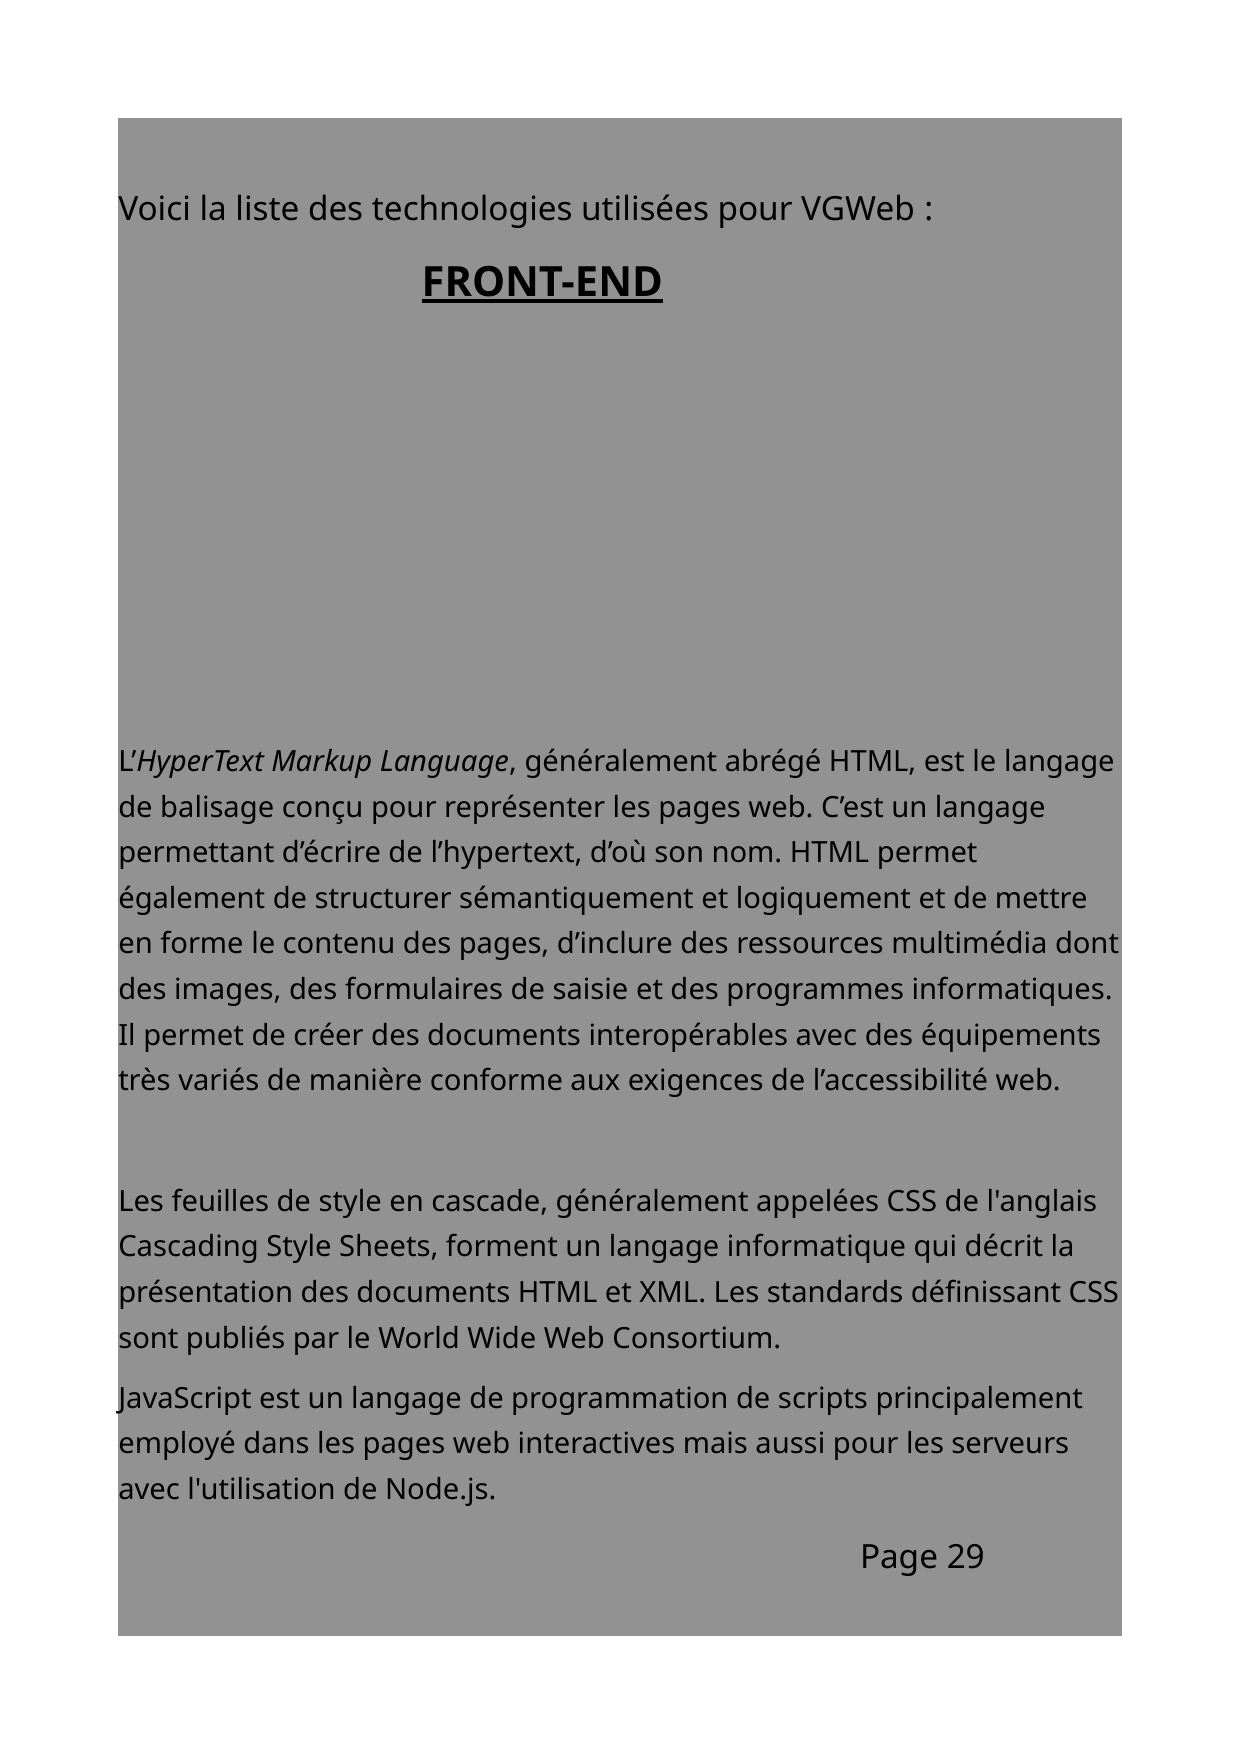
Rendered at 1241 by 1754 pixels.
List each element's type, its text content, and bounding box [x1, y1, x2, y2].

text FRONT-END [118, 252, 1122, 308]
text JavaScript est un langage de programmation de scripts principalement employé dans les pages web interactives mais aussi pour les serveurs avec l'utilisation de Node.js. [118, 1377, 1122, 1508]
text Les feuilles de style en cascade, généralement appelées CSS de l'anglais Cascading Style Sheets, forment un langage informatique qui décrit la présentation des documents HTML et XML. Les standards définissant CSS sont publiés par le World Wide Web Consortium. [118, 1180, 1122, 1357]
text Page 29 [118, 1529, 1122, 1580]
text L’HyperText Markup Language, généralement abrégé HTML, est le langage de balisage conçu pour représenter les pages web. C’est un langage permettant d’écrire de l’hypertext, d’où son nom. HTML permet également de structurer sémantiquement et logiquement et de mettre en forme le contenu des pages, d’inclure des ressources multimédia dont des images, des formulaires de saisie et des programmes informatiques. Il permet de créer des documents interopérables avec des équipements très variés de manière conforme aux exigences de l’accessibilité web. [118, 740, 1122, 1099]
text Voici la liste des technologies utilisées pour VGWeb : [118, 185, 1122, 230]
